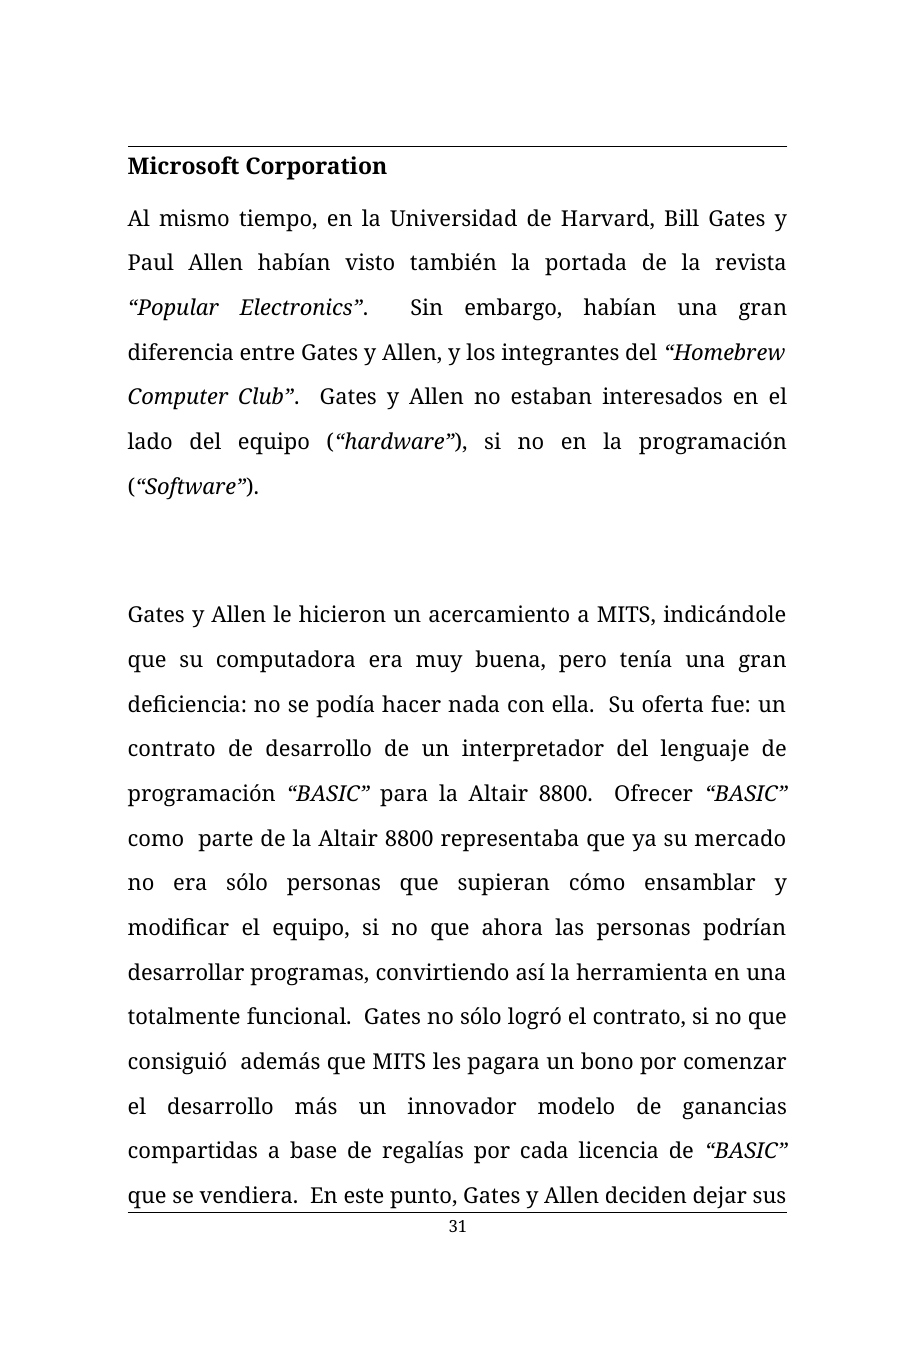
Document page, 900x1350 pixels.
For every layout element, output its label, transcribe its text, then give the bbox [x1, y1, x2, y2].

text Al mismo tiempo, en la Universidad de Harvard, Bill Gates y Paul Allen habían visto también la portada de la revista “Popular Electronics”. Sin embargo, habían una gran diferencia entre Gates y Allen, y los integrantes del “Homebrew Computer Club”. Gates y Allen no estaban interesados en el lado del equipo (“hardware”), si no en la programación (“Software”). [127, 203, 787, 501]
subtitle Microsoft Corporation [127, 150, 787, 181]
text Gates y Allen le hicieron un acercamiento a MITS, indicándole que su computadora era muy buena, pero tenía una gran deficiencia: no se podía hacer nada con ella. Su oferta fue: un contrato de desarrollo de un interpretador del lenguaje de programación “BASIC” para la Altair 8800. Ofrecer “BASIC” como parte de la Altair 8800 representaba que ya su mercado no era sólo personas que supieran cómo ensamblar y modificar el equipo, si no que ahora las personas podrían desarrollar programas, convirtiendo así la herramienta en una totalmente funcional. Gates no sólo logró el contrato, si no que consiguió además que MITS les pagara un bono por comenzar el desarrollo más un innovador modelo de ganancias compartidas a base de regalías por cada licencia de “BASIC” que se vendiera. En este punto, Gates y Allen deciden dejar sus [127, 599, 787, 1210]
